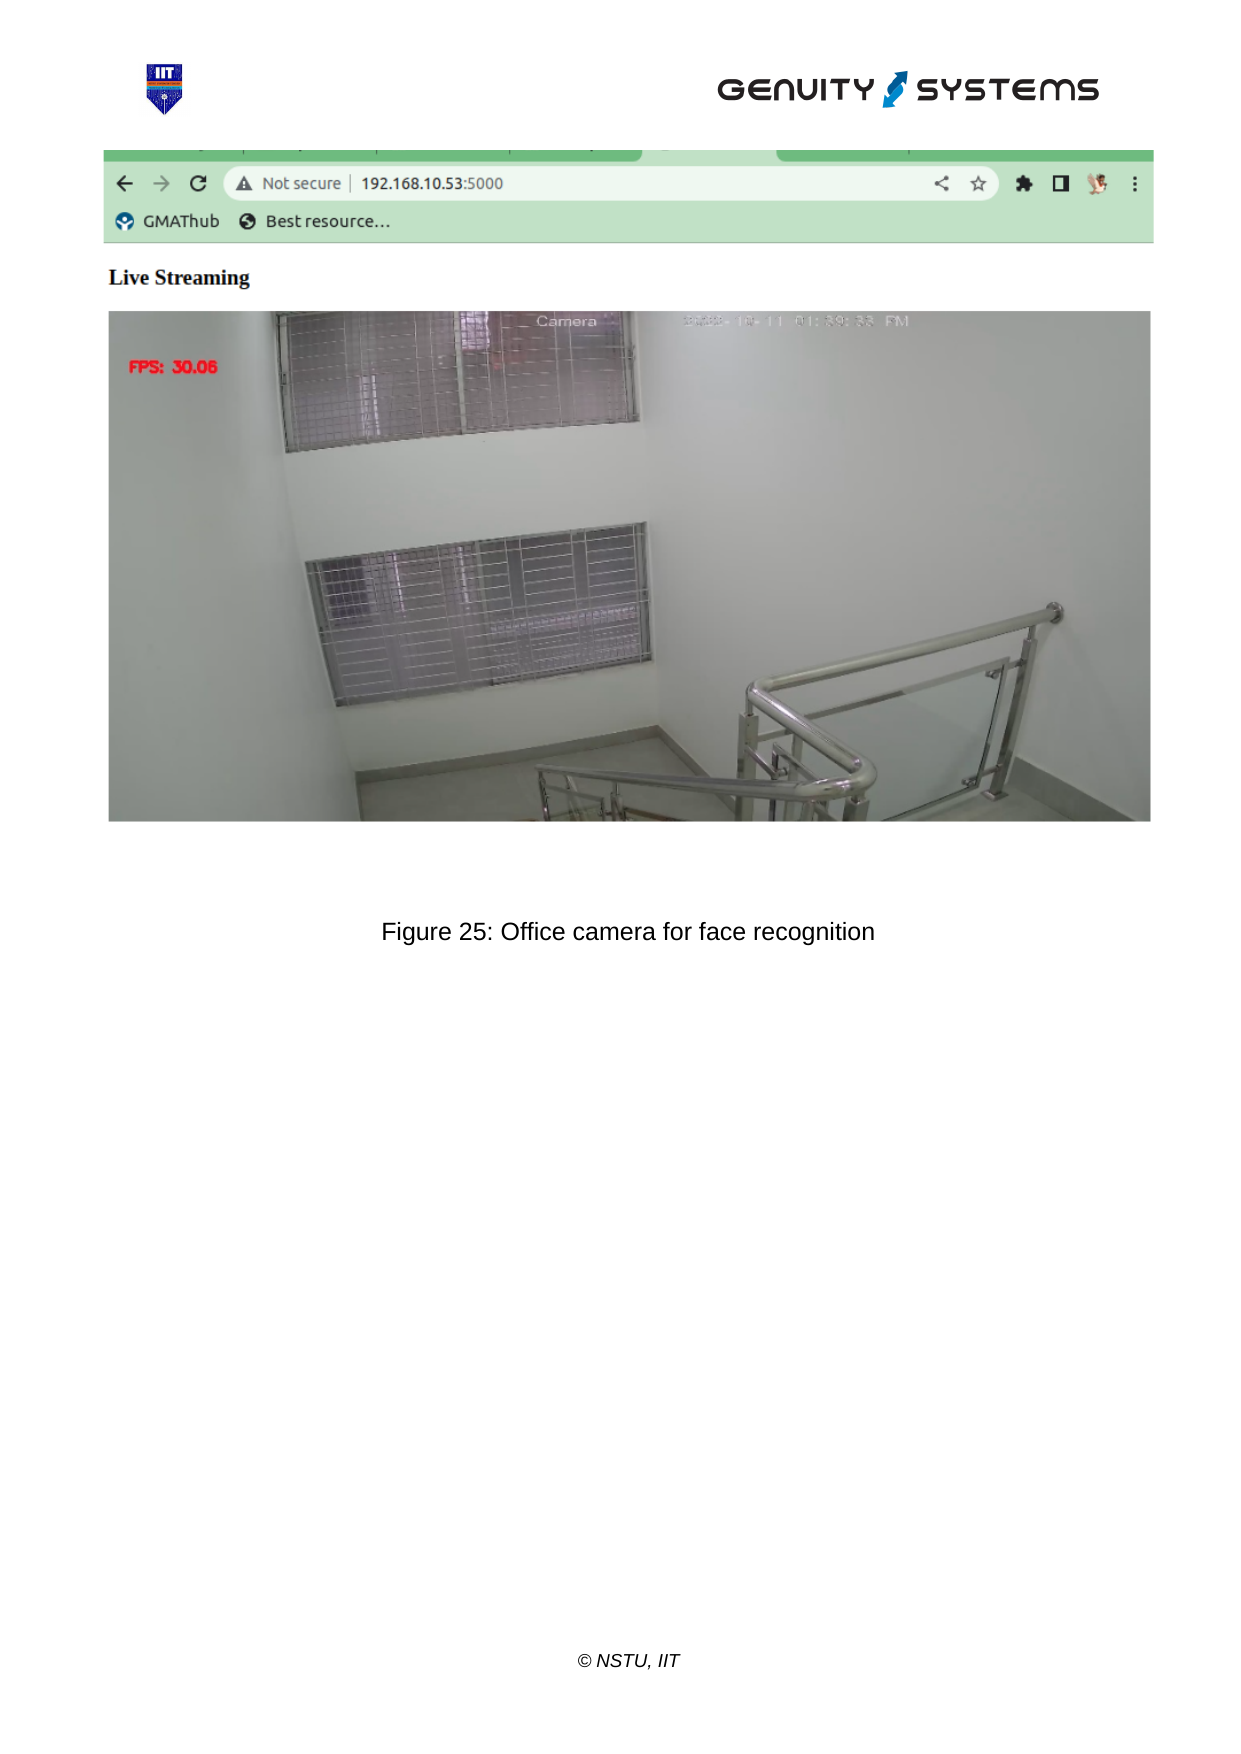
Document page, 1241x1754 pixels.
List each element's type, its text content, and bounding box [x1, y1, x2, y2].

picture [137, 62, 192, 117]
picture [103, 150, 1154, 886]
text Figure 25: Office camera for face recognition [103, 917, 1153, 945]
picture [714, 70, 1101, 108]
